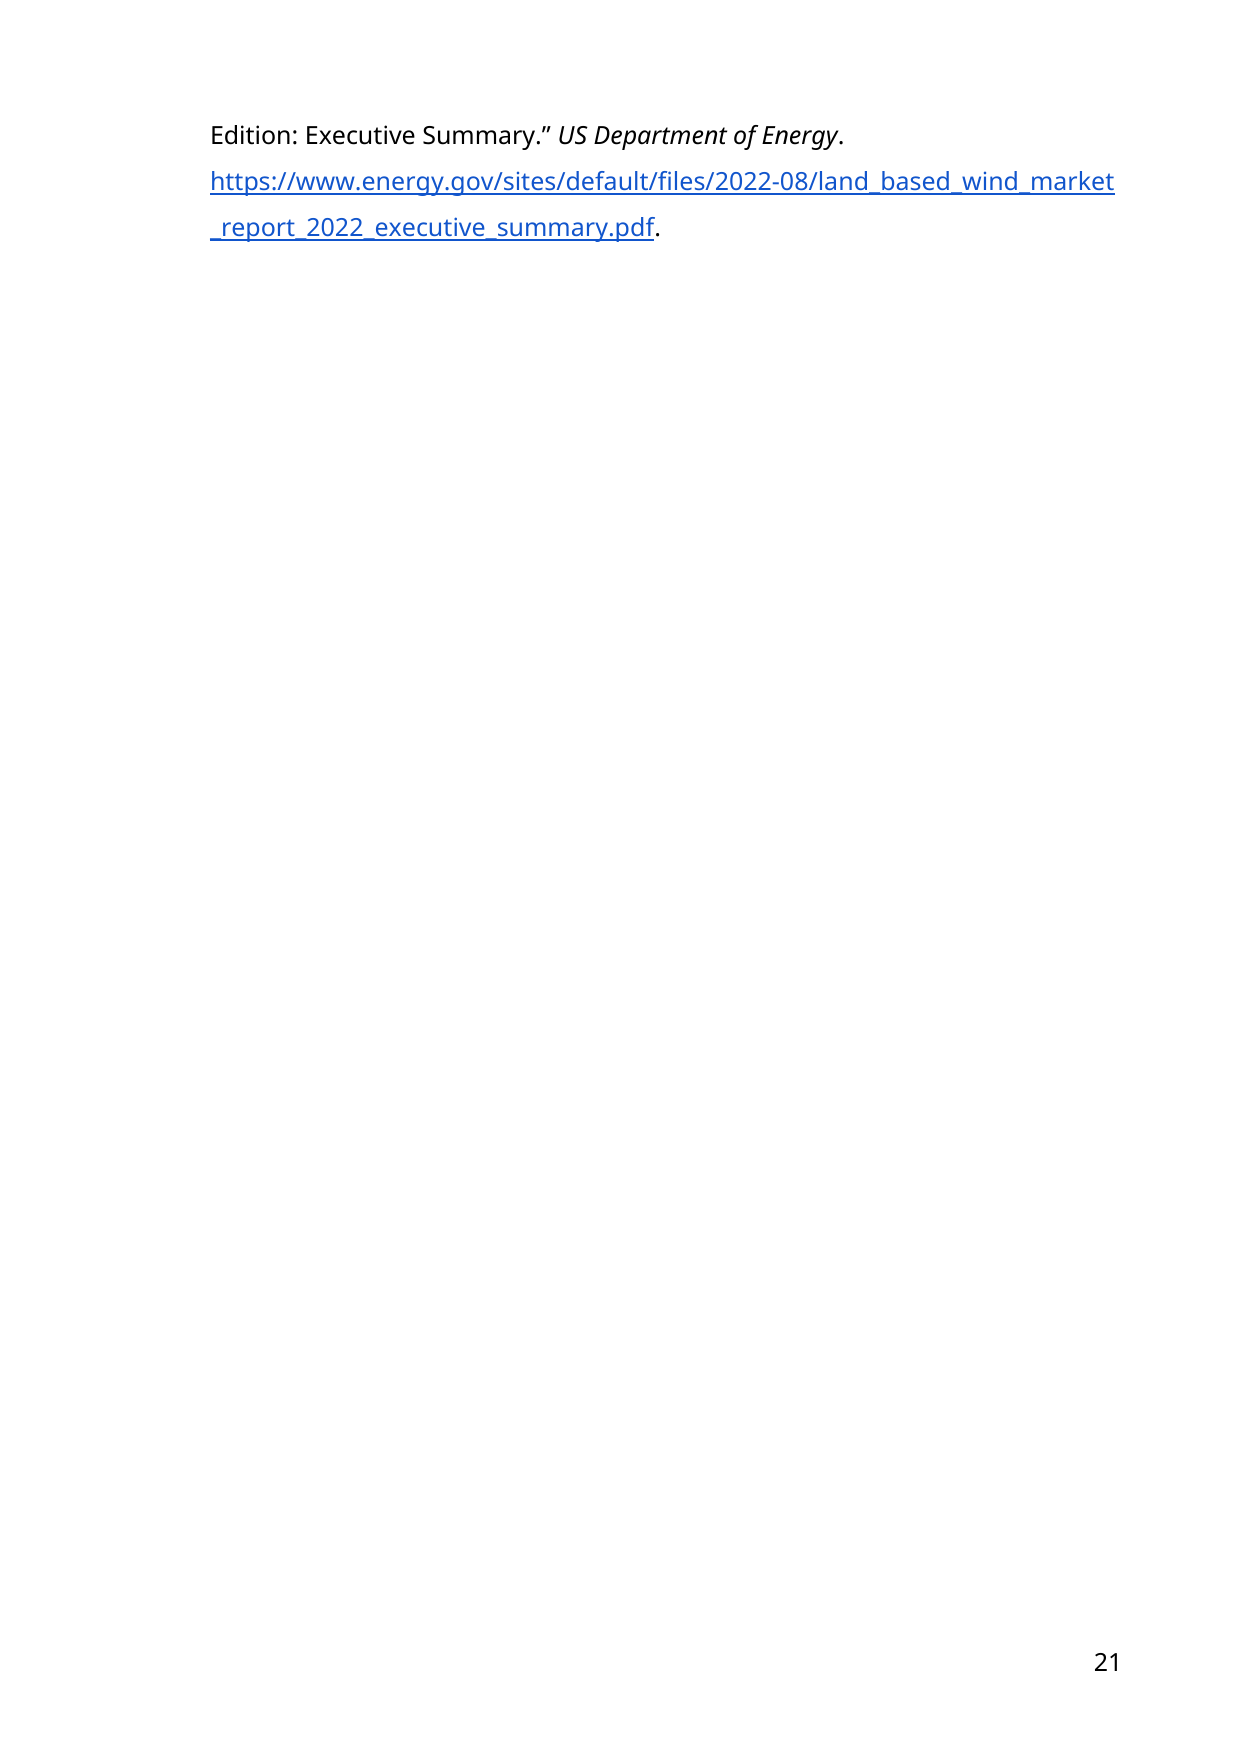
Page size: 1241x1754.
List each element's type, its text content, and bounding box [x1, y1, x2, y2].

text Edition: Executive Summary.” US Department of Energy. https://www.energy.gov/sites/default/files/2022-08/land_based_wind_market_report_2022_executive_summary.pdf. [164, 118, 1122, 244]
